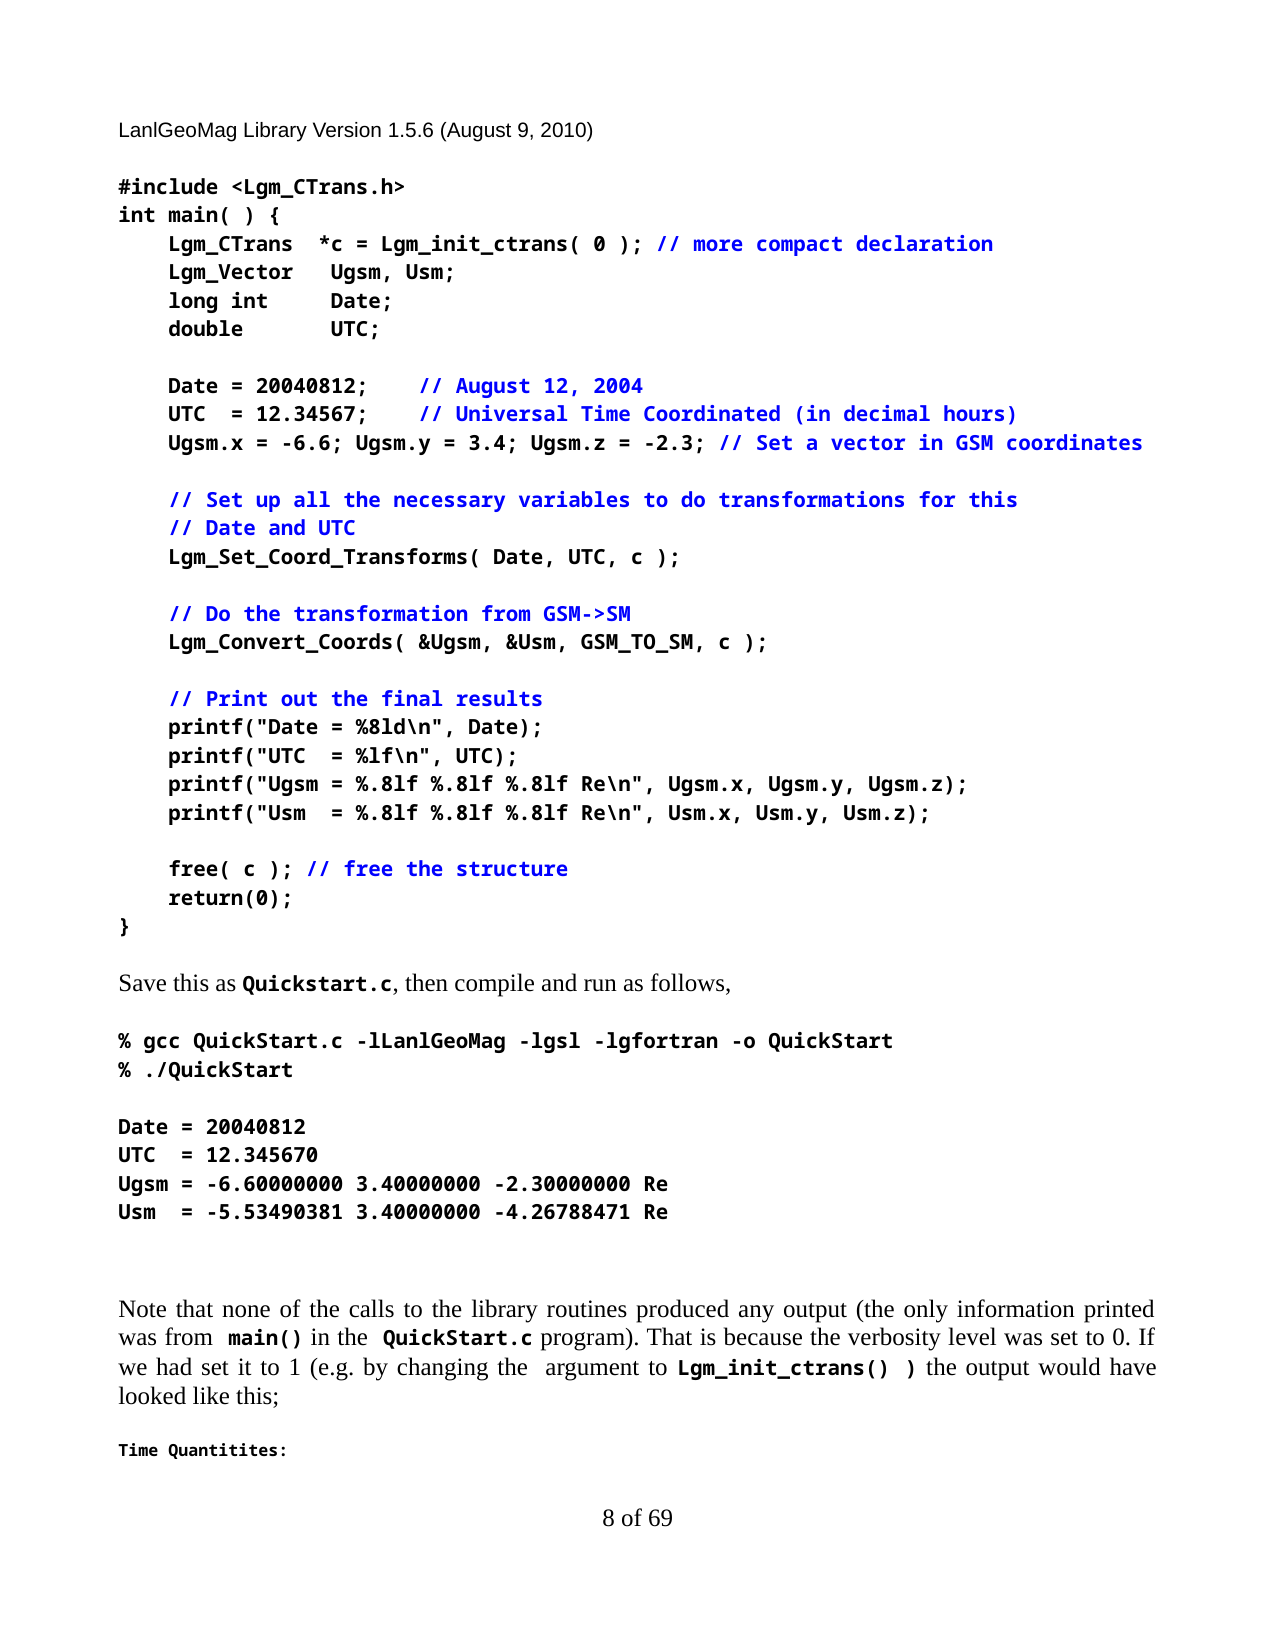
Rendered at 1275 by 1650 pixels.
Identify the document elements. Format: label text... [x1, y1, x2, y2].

text printf("Date = %8ld\n", Date); [118, 712, 1157, 741]
text Ugsm.x = -6.6; Ugsm.y = 3.4; Ugsm.z = -2.3; // Set a vector in GSM coordinates [118, 428, 1157, 456]
text Lgm_Set_Coord_Transforms( Date, UTC, c ); [118, 542, 1157, 570]
text Time Quantitites: [118, 1439, 1157, 1462]
text UTC = 12.345670 [118, 1140, 1157, 1169]
text double UTC; [118, 314, 1157, 343]
text Lgm_Convert_Coords( &Ugsm, &Usm, GSM_TO_SM, c ); [118, 627, 1157, 656]
text } [118, 911, 1157, 940]
text % ./QuickStart [118, 1055, 1157, 1083]
text Note that none of the calls to the library routines produced any output (the only information printed was from main() in the QuickStart.c program). That is because the verbosity level was set to 0. If we had set it to 1 (e.g. by changing the argument to Lgm_init_ctrans() ) the output would have looked like this; [118, 1294, 1157, 1410]
text return(0); [118, 883, 1157, 911]
text printf("Ugsm = %.8lf %.8lf %.8lf Re\n", Ugsm.x, Ugsm.y, Ugsm.z); [118, 769, 1157, 798]
text Date = 20040812; // August 12, 2004 [118, 371, 1157, 399]
text // Print out the final results [118, 684, 1157, 712]
text printf("Usm = %.8lf %.8lf %.8lf Re\n", Usm.x, Usm.y, Usm.z); [118, 798, 1157, 826]
text Ugsm = -6.60000000 3.40000000 -2.30000000 Re [118, 1169, 1157, 1197]
text Usm = -5.53490381 3.40000000 -4.26788471 Re [118, 1197, 1157, 1226]
text #include <Lgm_CTrans.h> [118, 172, 1157, 201]
text int main( ) { [118, 201, 1157, 229]
text long int Date; [118, 286, 1157, 314]
text UTC = 12.34567; // Universal Time Coordinated (in decimal hours) [118, 399, 1157, 428]
text Save this as Quickstart.c, then compile and run as follows, [118, 968, 1157, 998]
text // Date and UTC [118, 513, 1157, 542]
text printf("UTC = %lf\n", UTC); [118, 741, 1157, 769]
text Lgm_Vector Ugsm, Usm; [118, 257, 1157, 286]
text free( c ); // free the structure [118, 854, 1157, 883]
text // Do the transformation from GSM->SM [118, 599, 1157, 627]
text Date = 20040812 [118, 1112, 1157, 1140]
text Lgm_CTrans *c = Lgm_init_ctrans( 0 ); // more compact declaration [118, 229, 1157, 257]
text // Set up all the necessary variables to do transformations for this [118, 485, 1157, 513]
text % gcc QuickStart.c -lLanlGeoMag -lgsl -lgfortran -o QuickStart [118, 1027, 1157, 1055]
